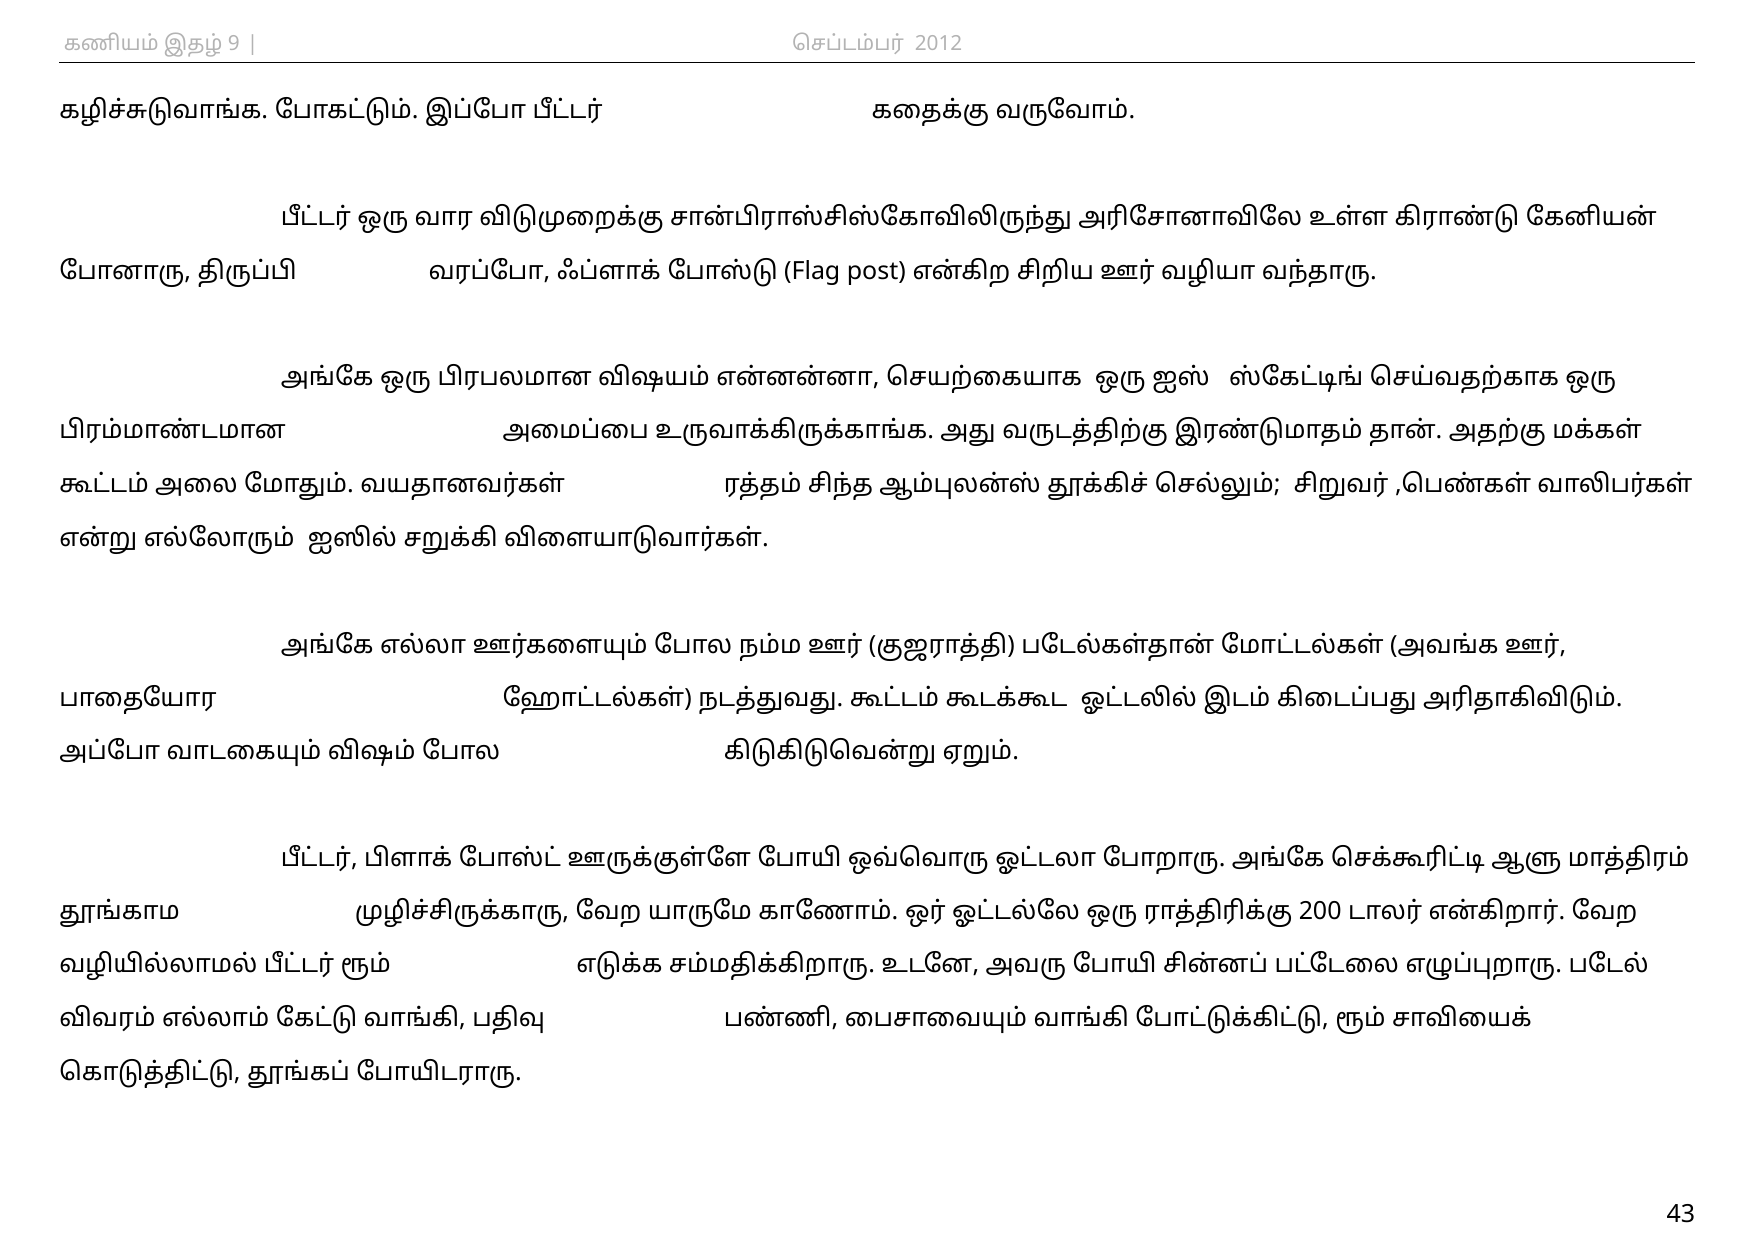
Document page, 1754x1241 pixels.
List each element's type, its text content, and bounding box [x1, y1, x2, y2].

text கழிச்சுடுவாங்க. போகட்டும். இப்போ பீட்டர் கதைக்கு வருவோம். [59, 92, 1695, 129]
text பீட்டர், பிளாக் போஸ்ட் ஊருக்குள்ளே போயி ஒவ்வொரு ஓட்டலா போறாரு. அங்கே செக்கூரிட்டி ஆளு மாத்திரம் தூங்காம முழிச்சிருக்காரு, வேற யாருமே காணோம். ஒர் ஓட்டல்லே ஒரு ராத்திரிக்கு 200 டாலர் என்கிறார். வேற வழியில்லாமல் பீட்டர் ரூம் எடுக்க சம்மதிக்கிறாரு. உடனே, அவரு போயி சின்னப் பட்டேலை எழுப்புறாரு. படேல் விவரம் எல்லாம் கேட்டு வாங்கி, பதிவு பண்ணி, பைசாவையும் வாங்கி போட்டுக்கிட்டு, ரூம் சாவியைக் கொடுத்திட்டு, தூங்கப் போயிடராரு. [59, 839, 1695, 1091]
text அங்கே எல்லா ஊர்களையும் போல நம்ம ஊர் (குஜராத்தி) படேல்கள்தான் மோட்டல்கள் (அவங்க ஊர், பாதையோர ஹோட்டல்கள்) நடத்துவது. கூட்டம் கூடக்கூட ஓட்டலில் இடம் கிடைப்பது அரிதாகிவிடும். அப்போ வாடகையும் விஷம் போல கிடுகிடுவென்று ஏறும். [59, 626, 1695, 770]
text அங்கே ஒரு பிரபலமான விஷயம் என்னன்னா, செயற்கையாக ஒரு ஐஸ் ஸ்கேட்டிங் செய்வதற்காக ஒரு பிரம்மாண்டமான அமைப்பை உருவாக்கிருக்காங்க. அது வருடத்திற்கு இரண்டுமாதம் தான். அதற்கு மக்கள் கூட்டம் அலை மோதும். வயதானவர்கள் ரத்தம் சிந்த ஆம்புலன்ஸ் தூக்கிச் செல்லும்; சிறுவர் ,பெண்கள் வாலிபர்கள் என்று எல்லோரும் ஐஸில் சறுக்கி விளையாடுவார்கள். [59, 359, 1695, 557]
text பீட்டர் ஒரு வார விடுமுறைக்கு சான்பிராஸ்சிஸ்கோவிலிருந்து அரிசோனாவிலே உள்ள கிராண்டு கேனியன் போனாரு, திருப்பி வரப்போ, ஃப்ளாக் போஸ்டு (Flag post) என்கிற சிறிய ஊர் வழியா வந்தாரு. [59, 198, 1695, 289]
